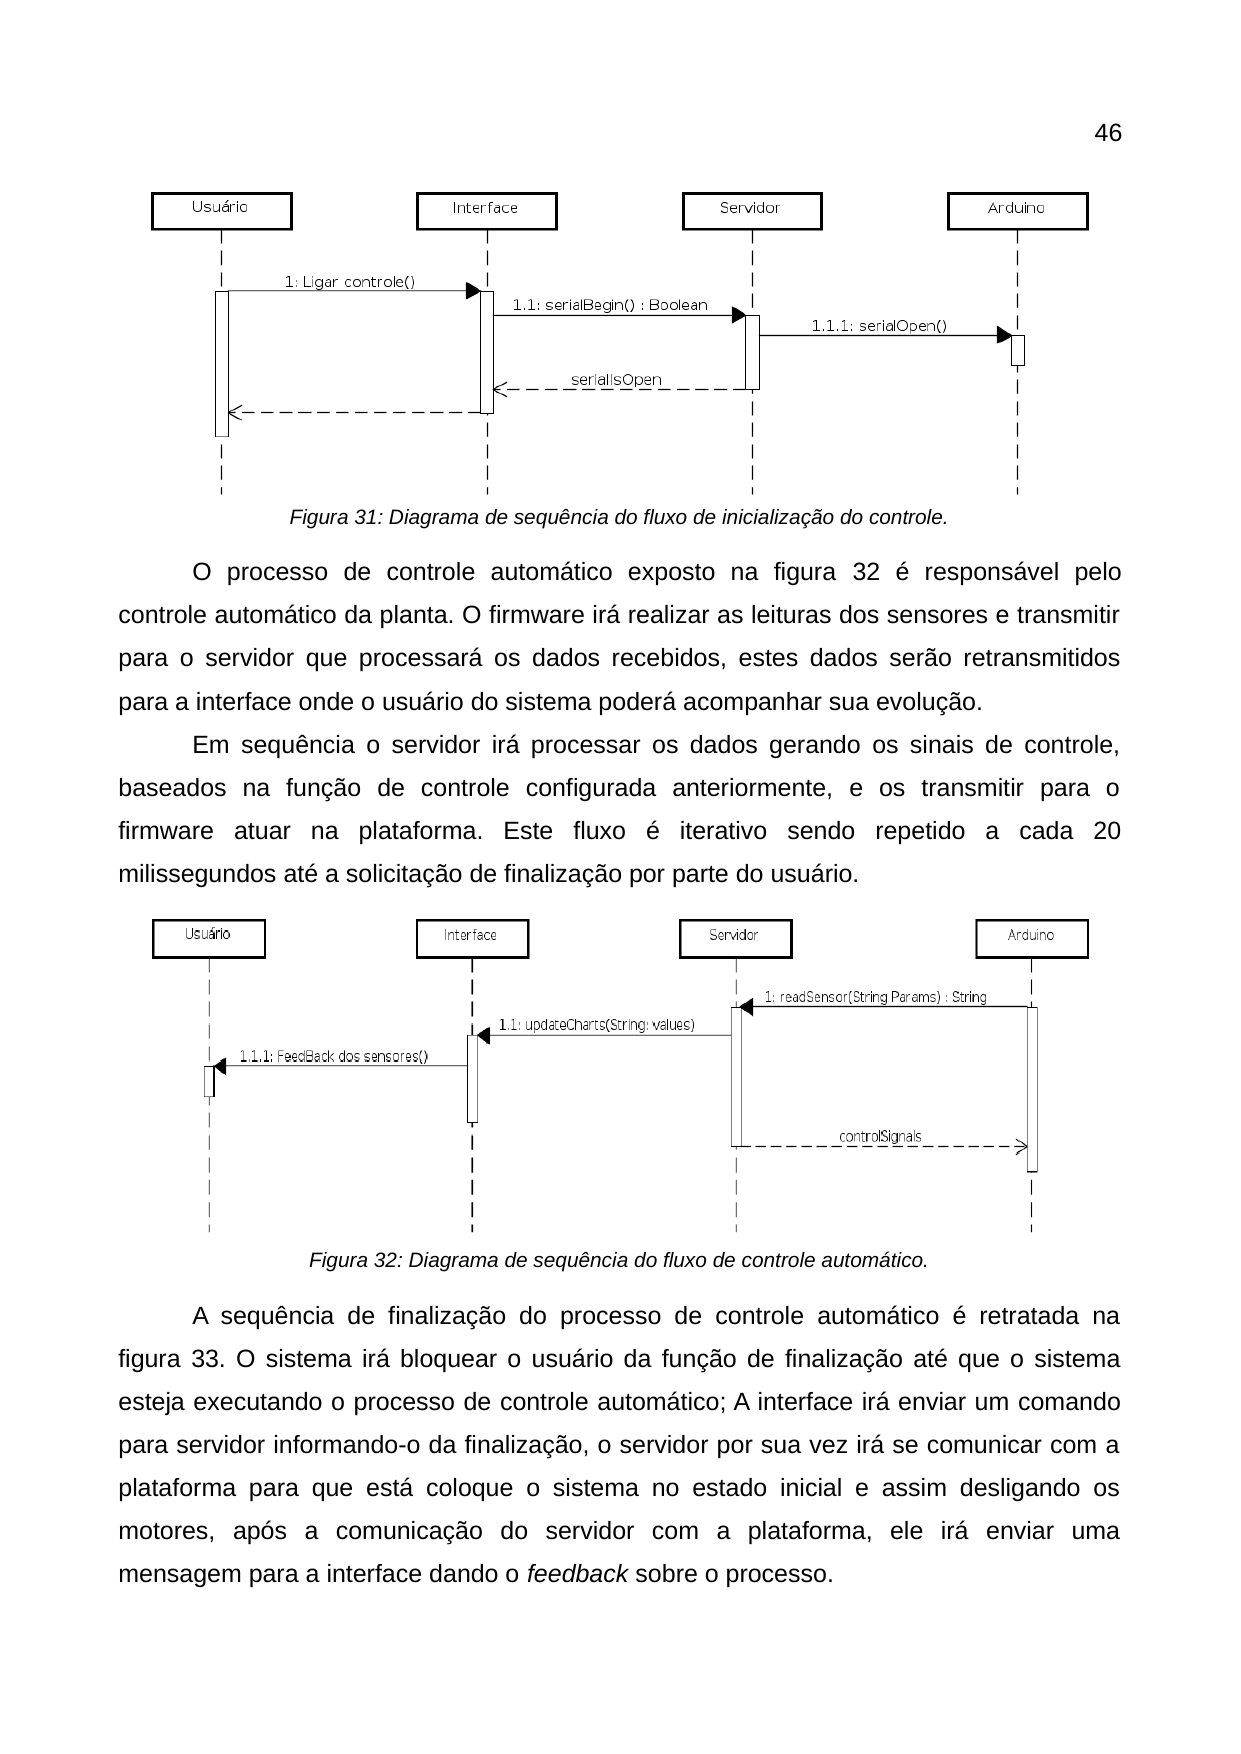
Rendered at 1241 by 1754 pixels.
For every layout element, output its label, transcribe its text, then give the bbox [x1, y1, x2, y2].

text Em sequência o servidor irá processar os dados gerando os sinais de controle, baseados na função de controle configurada anteriormente, e os transmitir para o firmware atuar na plataforma. Este fluxo é iterativo sendo repetido a cada 20 milissegundos até a solicitação de finalização por parte do usuário. [118, 730, 1122, 888]
text O processo de controle automático exposto na figura 32 é responsável pelo controle automático da planta. O firmware irá realizar as leituras dos sensores e transmitir para o servidor que processará os dados recebidos, estes dados serão retransmitidos para a interface onde o usuário do sistema poderá acompanhar sua evolução. [118, 557, 1122, 715]
text A sequência de finalização do processo de controle automático é retratada na figura 33. O sistema irá bloquear o usuário da função de finalização até que o sistema esteja executando o processo de controle automático; A interface irá enviar um comando para servidor informando-o da finalização, o servidor por sua vez irá se comunicar com a plataforma para que está coloque o sistema no estado inicial e assim desligando os motores, após a comunicação do servidor com a plataforma, ele irá enviar uma mensagem para a interface dando o feedback sobre o processo. [118, 1301, 1122, 1588]
text Figura 31: Diagrama de sequência do fluxo de inicialização do controle. [148, 505, 1093, 528]
picture [147, 188, 1093, 505]
picture [147, 914, 1093, 1248]
text Figura 32: Diagrama de sequência do fluxo de controle automático. [148, 1248, 1093, 1272]
